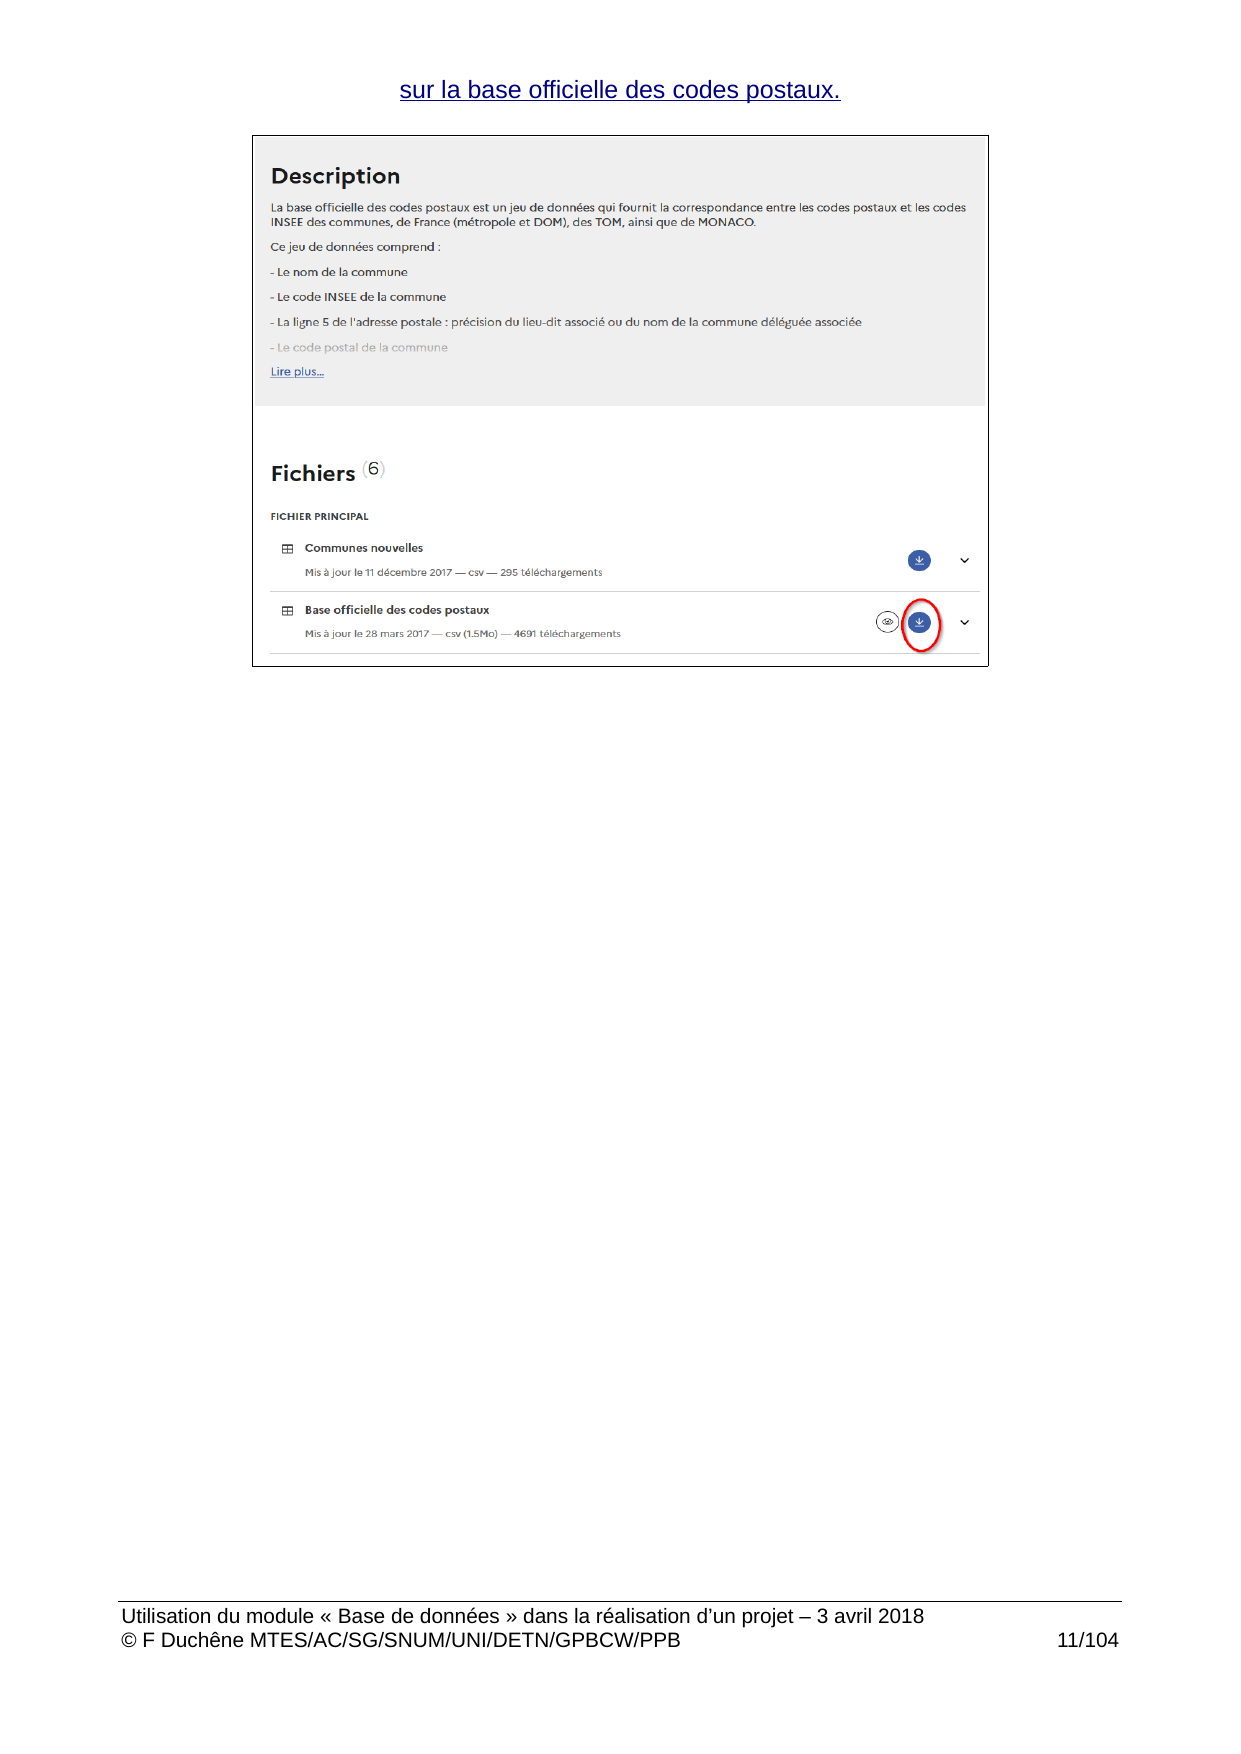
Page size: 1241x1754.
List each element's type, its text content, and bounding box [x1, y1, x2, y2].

text sur la base officielle des codes postaux. [118, 75, 1122, 104]
picture [255, 137, 986, 663]
